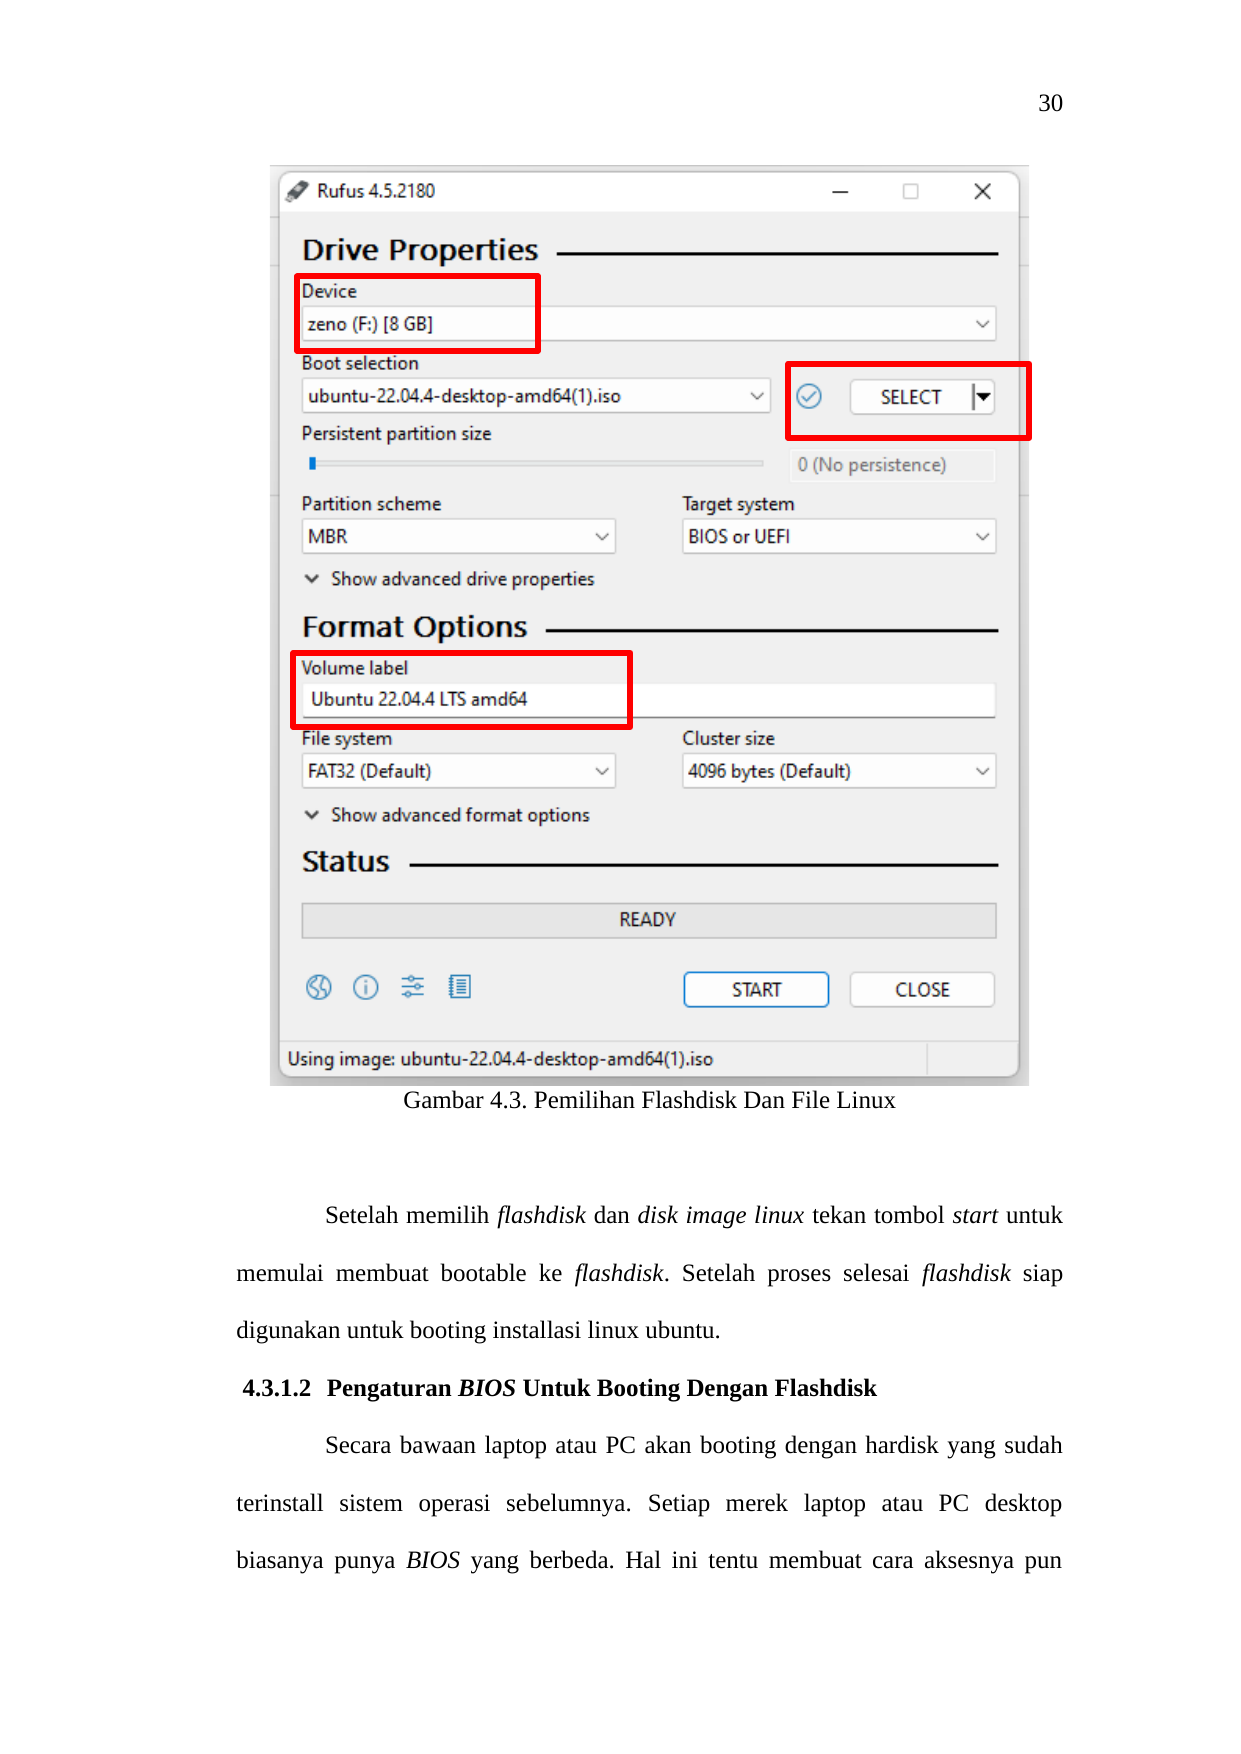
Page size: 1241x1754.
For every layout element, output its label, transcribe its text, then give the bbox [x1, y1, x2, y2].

text Gambar 4.3. Pemilihan flashdisk dan file linux [270, 1086, 1029, 1114]
text Secara bawaan laptop atau PC akan booting dengan hardisk yang sudah terinstall sistem operasi sebelumnya. Setiap merek laptop atau PC desktop biasanya punya BIOS yang berbeda. Hal ini tentu membuat cara aksesnya pun [236, 1431, 1063, 1574]
picture [791, 367, 1026, 435]
subtitle Pengaturan BIOS Untuk Booting Dengan Flashdisk [236, 1373, 1063, 1402]
picture [269, 165, 1030, 1086]
text Setelah memilih flashdisk dan disk image linux tekan tombol start untuk memulai membuat bootable ke flashdisk. Setelah proses selesai flashdisk siap digunakan untuk booting installasi linux ubuntu. [236, 1201, 1063, 1344]
